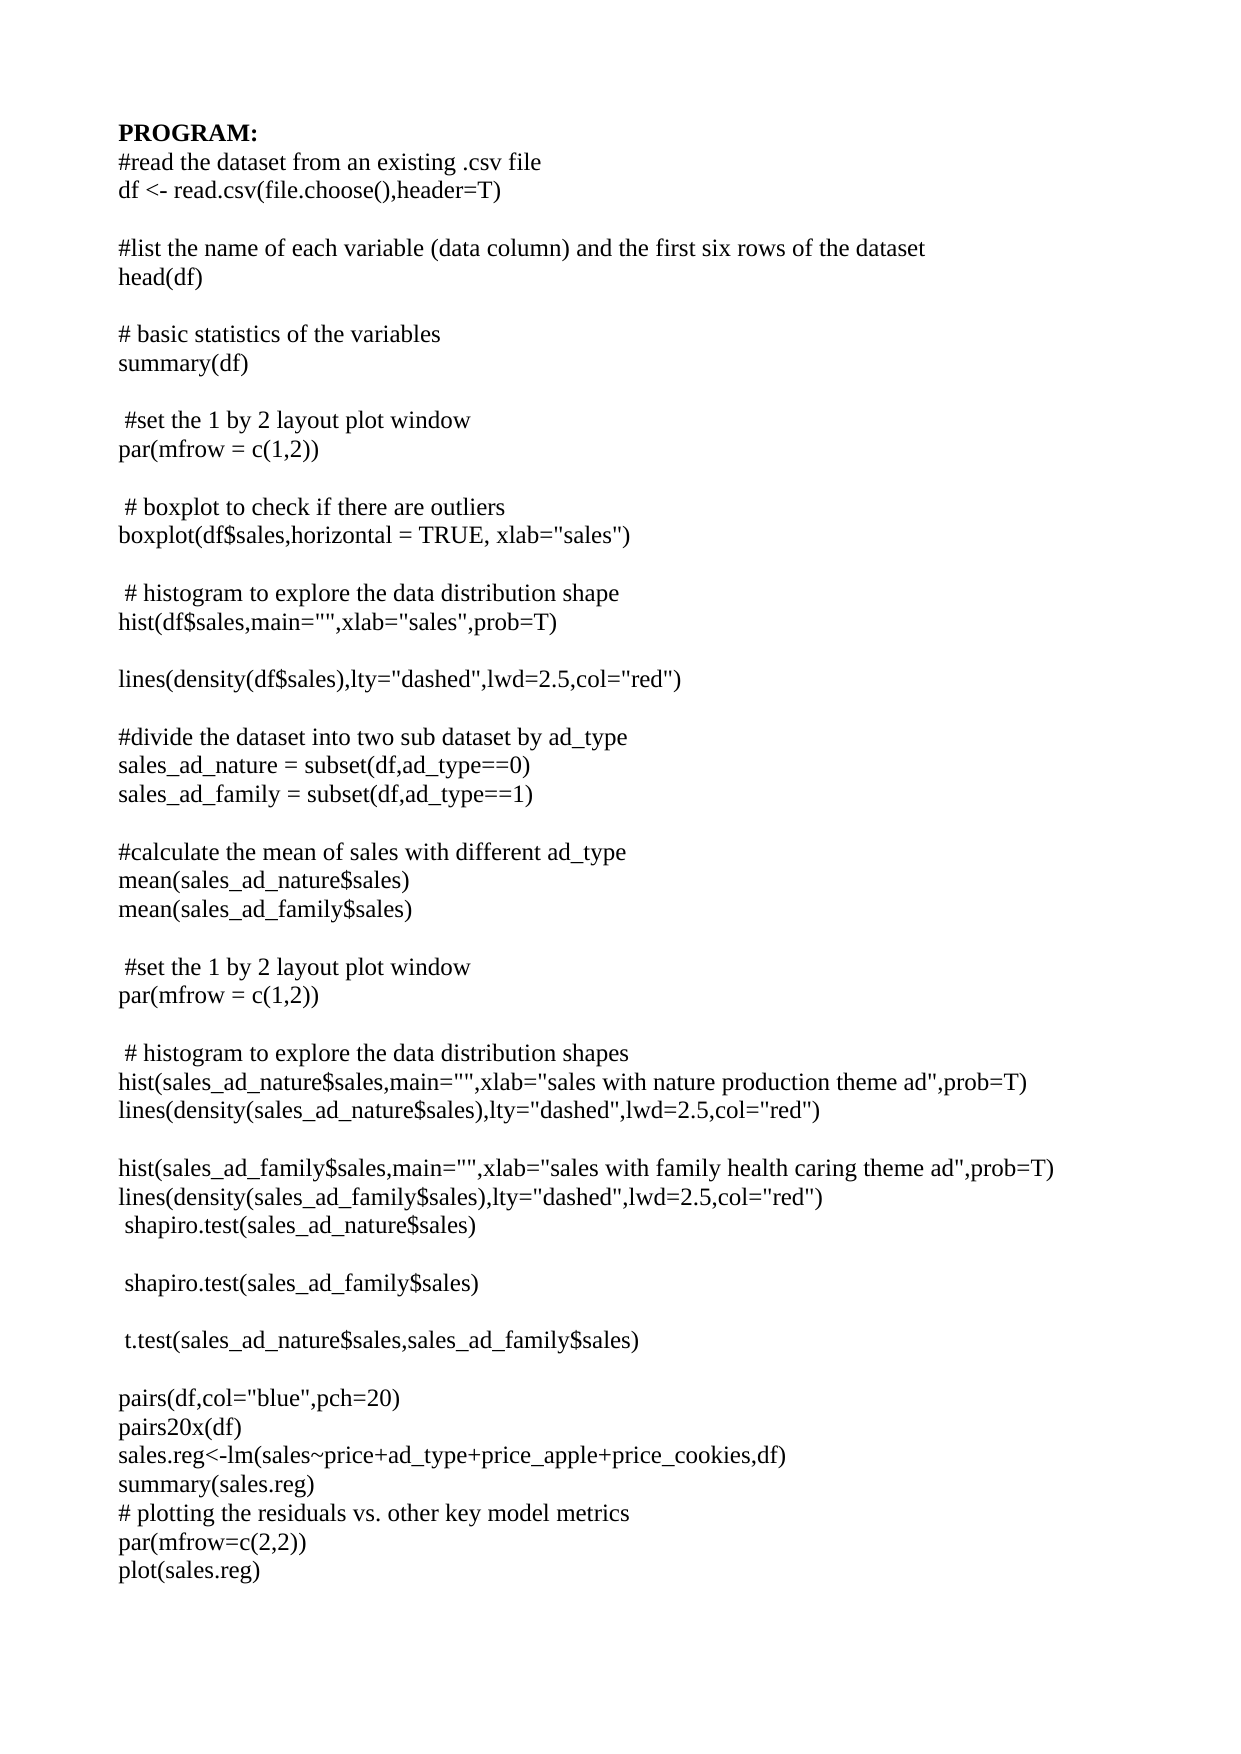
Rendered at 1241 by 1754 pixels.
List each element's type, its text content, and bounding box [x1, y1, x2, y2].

text # histogram to explore the data distribution shapes [118, 1038, 1122, 1067]
text #set the 1 by 2 layout plot window [118, 952, 1122, 981]
text head(df) [118, 262, 1122, 291]
text summary(df) [118, 348, 1122, 377]
text #divide the dataset into two sub dataset by ad_type [118, 722, 1122, 751]
text #calculate the mean of sales with different ad_type [118, 837, 1122, 866]
text hist(sales_ad_family$sales,main="",xlab="sales with family health caring theme ad",prob=T) [118, 1153, 1122, 1182]
text # plotting the residuals vs. other key model metrics [118, 1498, 1122, 1527]
text PROGRAM: [118, 118, 1122, 147]
text boxplot(df$sales,horizontal = TRUE, xlab="sales") [118, 521, 1122, 549]
text #list the name of each variable (data column) and the first six rows of the dataset [118, 233, 1122, 262]
text pairs20x(df) [118, 1412, 1122, 1441]
text lines(density(df$sales),lty="dashed",lwd=2.5,col="red") [118, 664, 1122, 693]
text plot(sales.reg) [118, 1556, 1122, 1584]
text hist(df$sales,main="",xlab="sales",prob=T) [118, 607, 1122, 636]
text #set the 1 by 2 layout plot window [118, 406, 1122, 434]
text summary(sales.reg) [118, 1469, 1122, 1498]
text lines(density(sales_ad_nature$sales),lty="dashed",lwd=2.5,col="red") [118, 1096, 1122, 1124]
text df <- read.csv(file.choose(),header=T) [118, 176, 1122, 204]
text par(mfrow=c(2,2)) [118, 1527, 1122, 1556]
text # boxplot to check if there are outliers [118, 492, 1122, 521]
text # basic statistics of the variables [118, 319, 1122, 348]
text sales.reg<-lm(sales~price+ad_type+price_apple+price_cookies,df) [118, 1441, 1122, 1469]
text shapiro.test(sales_ad_nature$sales) [118, 1211, 1122, 1239]
text lines(density(sales_ad_family$sales),lty="dashed",lwd=2.5,col="red") [118, 1182, 1122, 1211]
text sales_ad_family = subset(df,ad_type==1) [118, 779, 1122, 808]
text mean(sales_ad_nature$sales) [118, 866, 1122, 894]
text pairs(df,col="blue",pch=20) [118, 1383, 1122, 1412]
text mean(sales_ad_family$sales) [118, 894, 1122, 923]
text t.test(sales_ad_nature$sales,sales_ad_family$sales) [118, 1326, 1122, 1354]
text sales_ad_nature = subset(df,ad_type==0) [118, 751, 1122, 779]
text # histogram to explore the data distribution shape [118, 578, 1122, 607]
text hist(sales_ad_nature$sales,main="",xlab="sales with nature production theme ad",prob=T) [118, 1067, 1122, 1096]
text par(mfrow = c(1,2)) [118, 434, 1122, 463]
text par(mfrow = c(1,2)) [118, 981, 1122, 1009]
text shapiro.test(sales_ad_family$sales) [118, 1268, 1122, 1297]
text #read the dataset from an existing .csv file [118, 147, 1122, 176]
